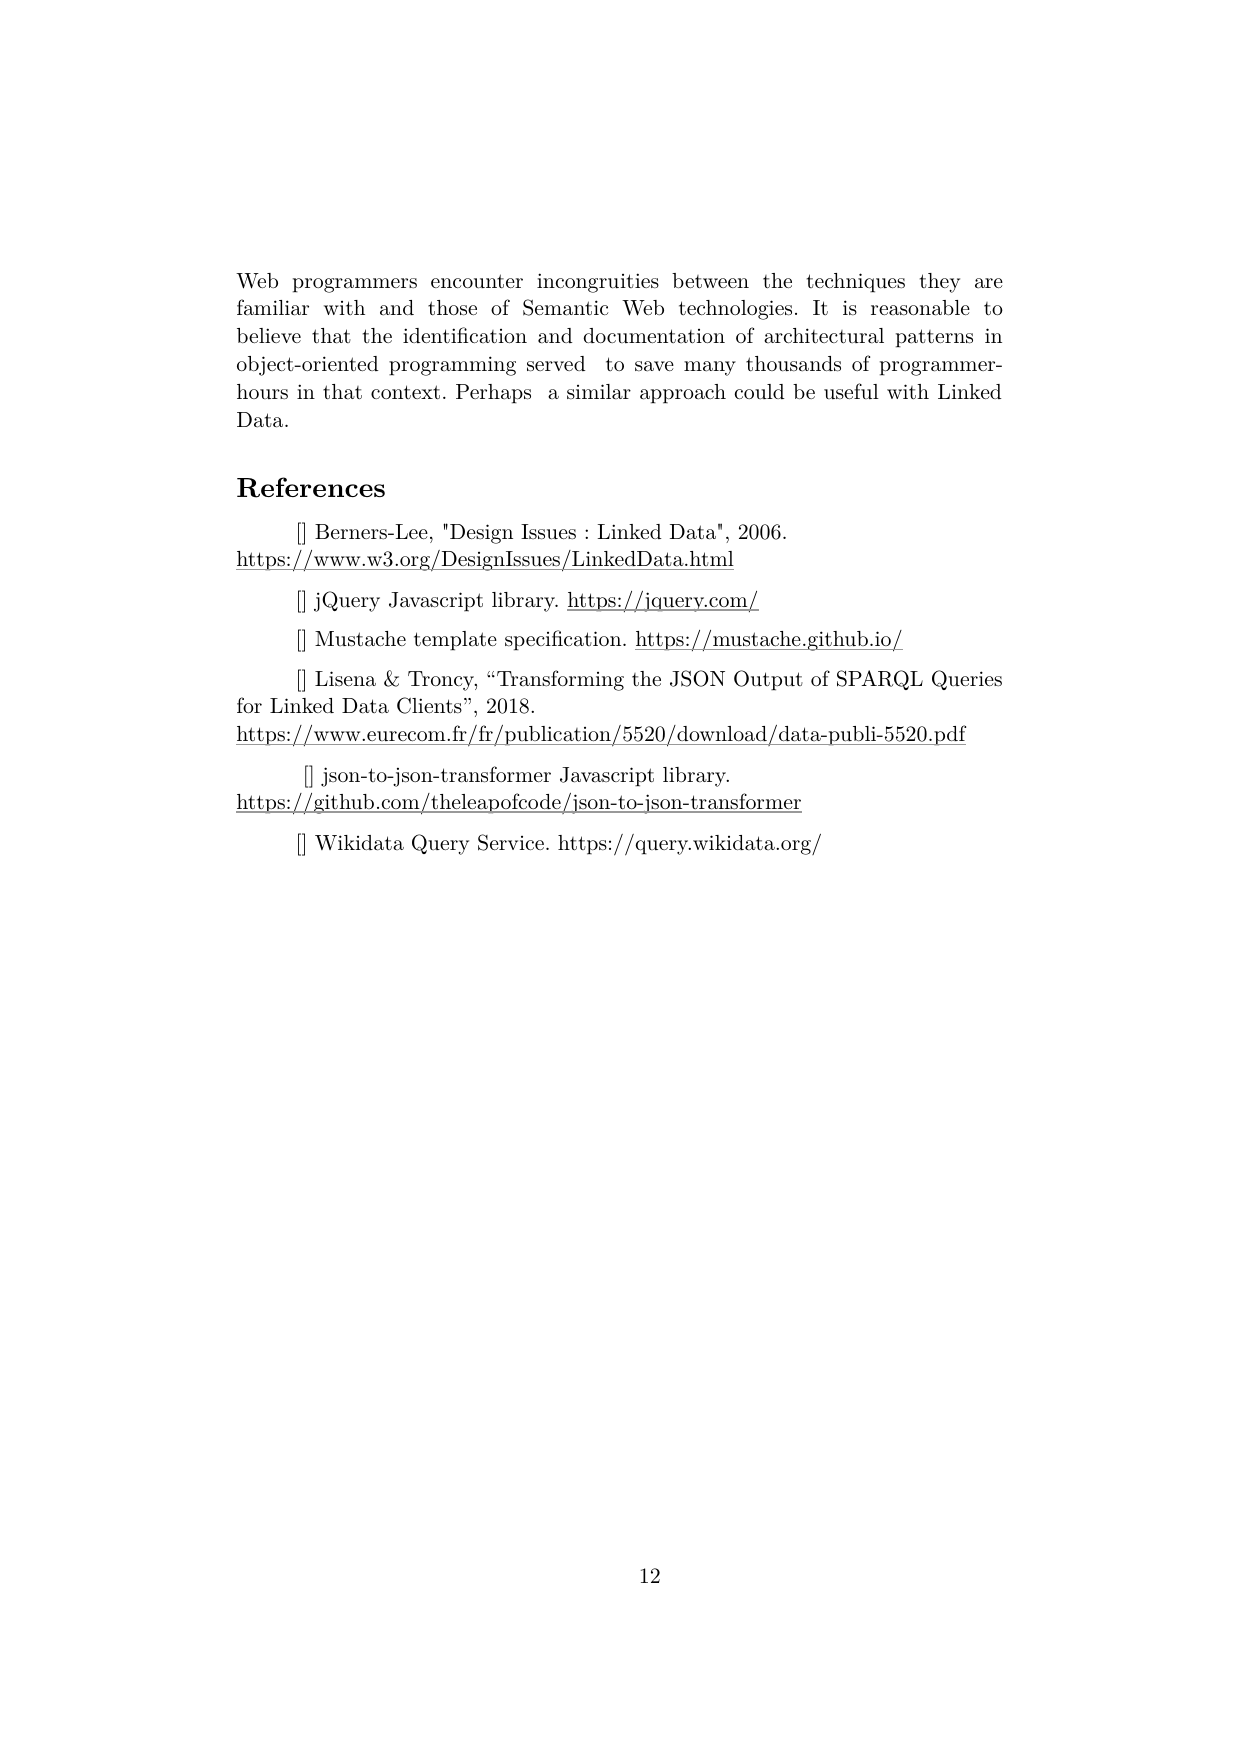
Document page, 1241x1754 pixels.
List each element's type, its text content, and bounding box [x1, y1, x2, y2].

text [] Lisena & Troncy, “Transforming the JSON Output of SPARQL Queries for Linked Data Clients”, 2018. https://www.eurecom.fr/fr/publication/5520/download/data-publi-5520.pdf [236, 664, 1004, 748]
text [] Mustache template specification. https://mustache.github.io/ [236, 624, 1004, 652]
text [] jQuery Javascript library. https://jquery.com/ [236, 585, 1004, 613]
text Web programmers encounter incongruities between the techniques they are familiar with and those of Semantic Web technologies. It is reasonable to believe that the identification and documentation of architectural patterns in object-oriented programming served to save many thousands of programmer-hours in that context. Perhaps a similar approach could be useful with Linked Data. [236, 266, 1004, 434]
subtitle References [236, 469, 1004, 505]
text [] Wikidata Query Service. https://query.wikidata.org/ [236, 828, 1004, 856]
text [] Berners-Lee, "Design Issues : Linked Data", 2006. https://www.w3.org/DesignIssues/LinkedData.html [236, 517, 1004, 573]
text [] json-to-json-transformer Javascript library. https://github.com/theleapofcode/json-to-json-transformer [236, 760, 1004, 816]
